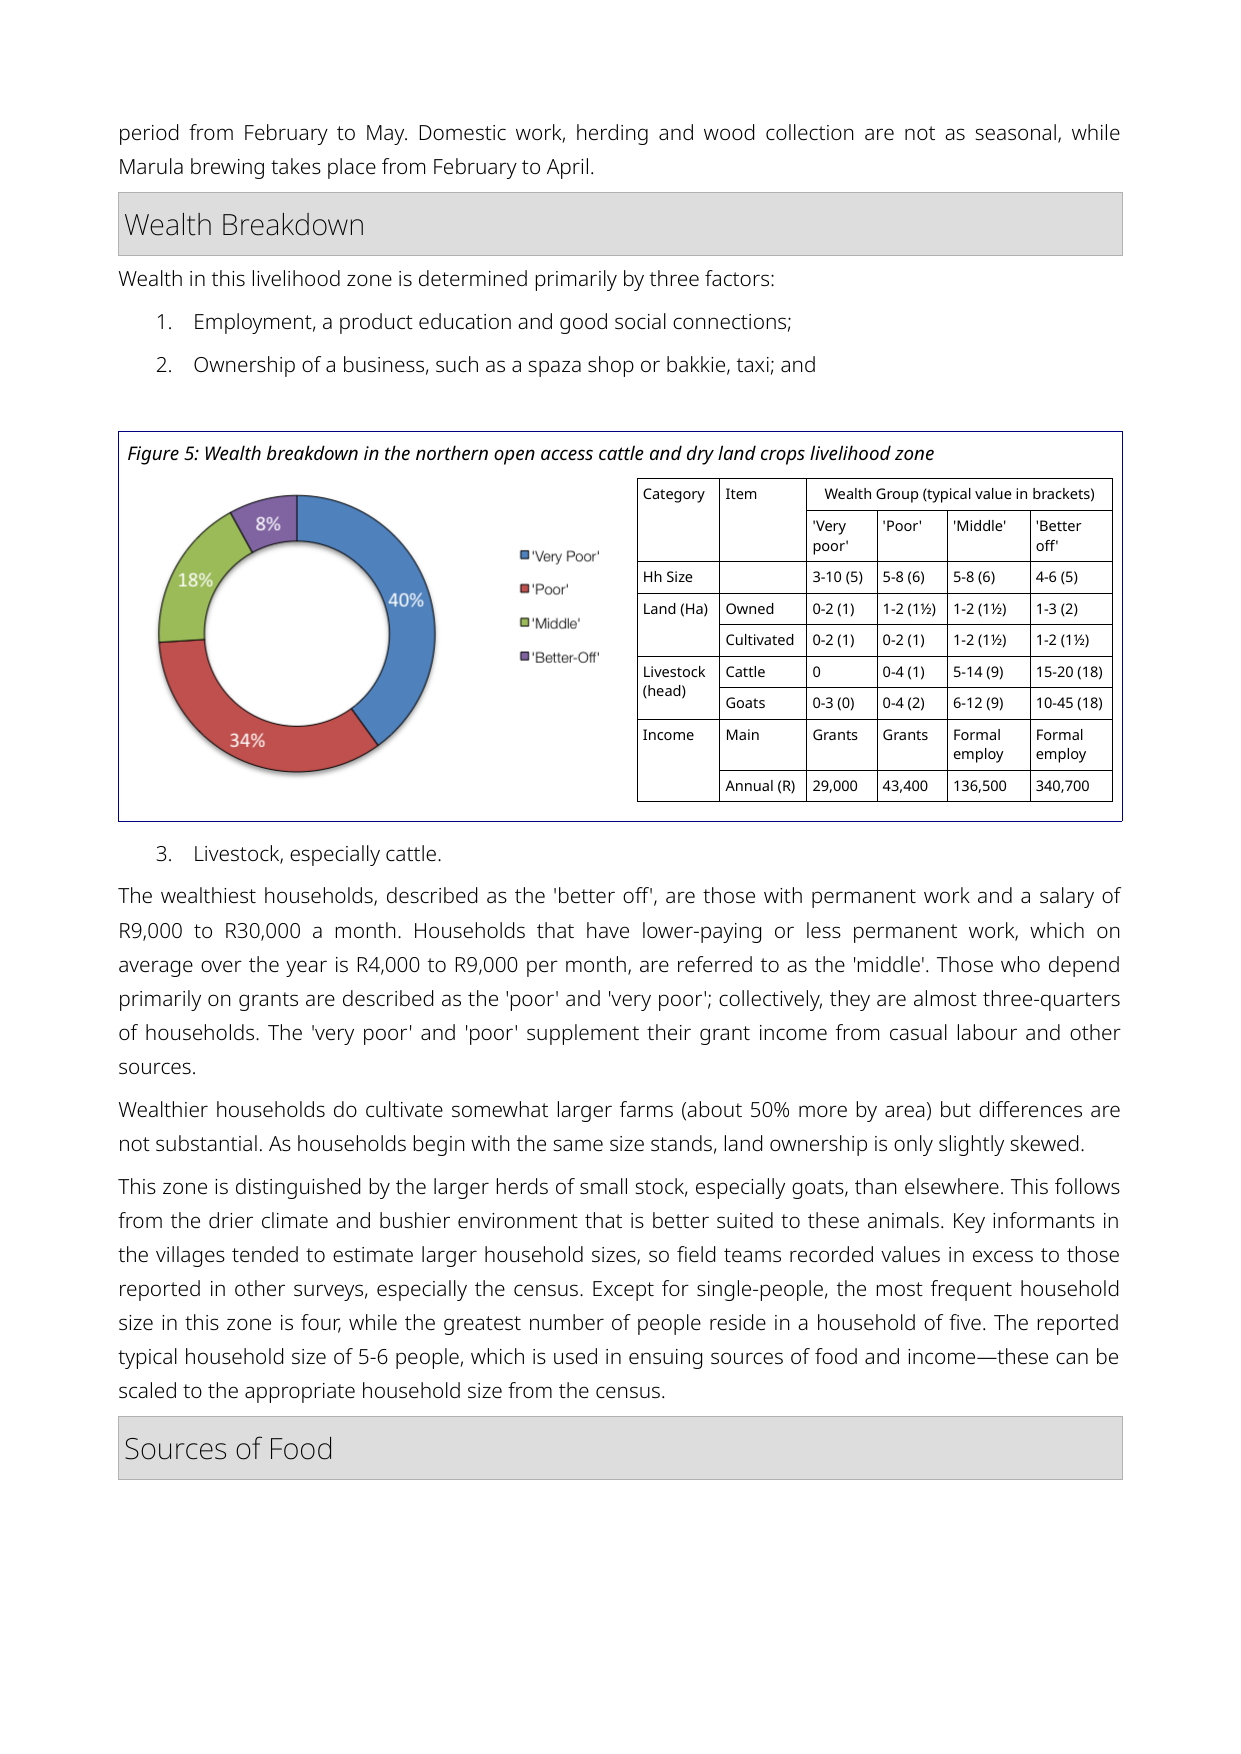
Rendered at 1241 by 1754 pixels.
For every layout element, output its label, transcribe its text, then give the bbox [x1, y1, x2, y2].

table_cell 0 [807, 657, 877, 687]
table_cell 0-2 (1) [807, 625, 877, 656]
text Wealthier households do cultivate somewhat larger farms (about 50% more by area) but differences are not substantial. As households begin with the same size stands, land ownership is only slightly skewed. [118, 1095, 1122, 1157]
table_cell 'Better off' [1031, 511, 1112, 561]
table_cell 0-4 (2) [878, 688, 947, 718]
table_cell 0-4 (1) [878, 657, 947, 687]
table_cell 3-10 (5) [807, 562, 877, 593]
table_cell Goats [720, 688, 806, 718]
table_header Wealth Breakdown [119, 193, 1122, 255]
list [119, 432, 1122, 821]
table_cell Hh Size [638, 562, 719, 593]
table_cell 'Middle' [948, 511, 1030, 561]
table_cell 0-2 (1) [878, 625, 947, 656]
table_cell Owned [720, 594, 806, 624]
table_cell 1-2 (1½) [1031, 625, 1112, 656]
table_cell 43,400 [878, 771, 947, 801]
table_cell 'Very poor' [807, 511, 877, 561]
text The wealthiest households, described as the 'better off', are those with permanent work and a salary of R9,000 to R30,000 a month. Households that have lower-paying or less permanent work, which on average over the year is R4,000 to R9,000 per month, are referred to as the 'middle'. Those who depend primarily on grants are described as the 'poor' and 'very poor'; collectively, they are almost three-quarters of households. The 'very poor' and 'poor' supplement their grant income from casual labour and other sources. [118, 882, 1122, 1080]
table_cell 5-8 (6) [948, 562, 1030, 593]
text This zone is distinguished by the larger herds of small stock, especially goats, than elsewhere. This follows from the drier climate and bushier environment that is better suited to these animals. Key informants in the villages tended to estimate larger household sizes, so field teams recorded values in excess to those reported in other surveys, especially the census. Except for single-people, the most frequent household size in this zone is four, while the greatest number of people reside in a household of five. The reported typical household size of 5-6 people, which is used in ensuing sources of food and income—these can be scaled to the appropriate household size from the census. [118, 1172, 1122, 1405]
table_cell Cultivated [720, 625, 806, 656]
list Ownership of a business, such as a spaza shop or bakkie, taxi; and [156, 350, 1122, 378]
table_header Sources of Food [119, 1417, 1122, 1479]
table_cell 1-3 (2) [1031, 594, 1112, 624]
table_cell 0-2 (1) [807, 594, 877, 624]
table_cell 340,700 [1031, 771, 1112, 801]
table_cell Formal employ [1031, 720, 1112, 770]
list [156, 393, 1122, 431]
table_cell Cattle [720, 657, 806, 687]
table_cell 'Poor' [878, 511, 947, 561]
table_cell 0-3 (0) [807, 688, 877, 718]
table_cell [720, 562, 806, 593]
table_cell 10-45 (18) [1031, 688, 1112, 718]
table_header Item [720, 479, 806, 561]
list Employment, a product education and good social connections; [156, 307, 1122, 336]
table_cell 5-14 (9) [948, 657, 1030, 687]
table_cell 29,000 [807, 771, 877, 801]
table_cell 6-12 (9) [948, 688, 1030, 718]
table_cell 1-2 (1½) [948, 625, 1030, 656]
table_cell 5-8 (6) [878, 562, 947, 593]
list Livestock, especially cattle. [156, 822, 1122, 867]
table_cell Grants [878, 720, 947, 770]
table_cell 136,500 [948, 771, 1030, 801]
table_cell Land (Ha) [638, 594, 719, 656]
table_cell Main [720, 720, 806, 770]
table_cell Formal employ [948, 720, 1030, 770]
table_header Category [638, 479, 719, 561]
table_cell Grants [807, 720, 877, 770]
list Figure 5: Wealth breakdown in the northern open access cattle and dry land crops livelihood zone [127, 440, 1113, 466]
table_cell Livestock (head) [638, 657, 719, 718]
table_cell 1-2 (1½) [878, 594, 947, 624]
table_cell 15-20 (18) [1031, 657, 1112, 687]
table_cell Annual (R) [720, 771, 806, 801]
table_cell 4-6 (5) [1031, 562, 1112, 593]
text Wealth in this livelihood zone is determined primarily by three factors: [118, 264, 1122, 293]
table_cell Income [638, 720, 719, 801]
table_cell 1-2 (1½) [948, 594, 1030, 624]
picture [128, 481, 633, 789]
table_header Wealth Group (typical value in brackets) [807, 479, 1112, 510]
text The crop farming period from September to January is the busiest with land preparation, ploughing, plating and weeding all taking place and agricultural casual labour opportunities increasing. Green crops are consumed in January at the end of the consumption year. This continues through the dry harvest period from February to May. Domestic work, herding and wood collection are not as seasonal, while Marula brewing takes place from February to April. [118, 118, 1122, 181]
